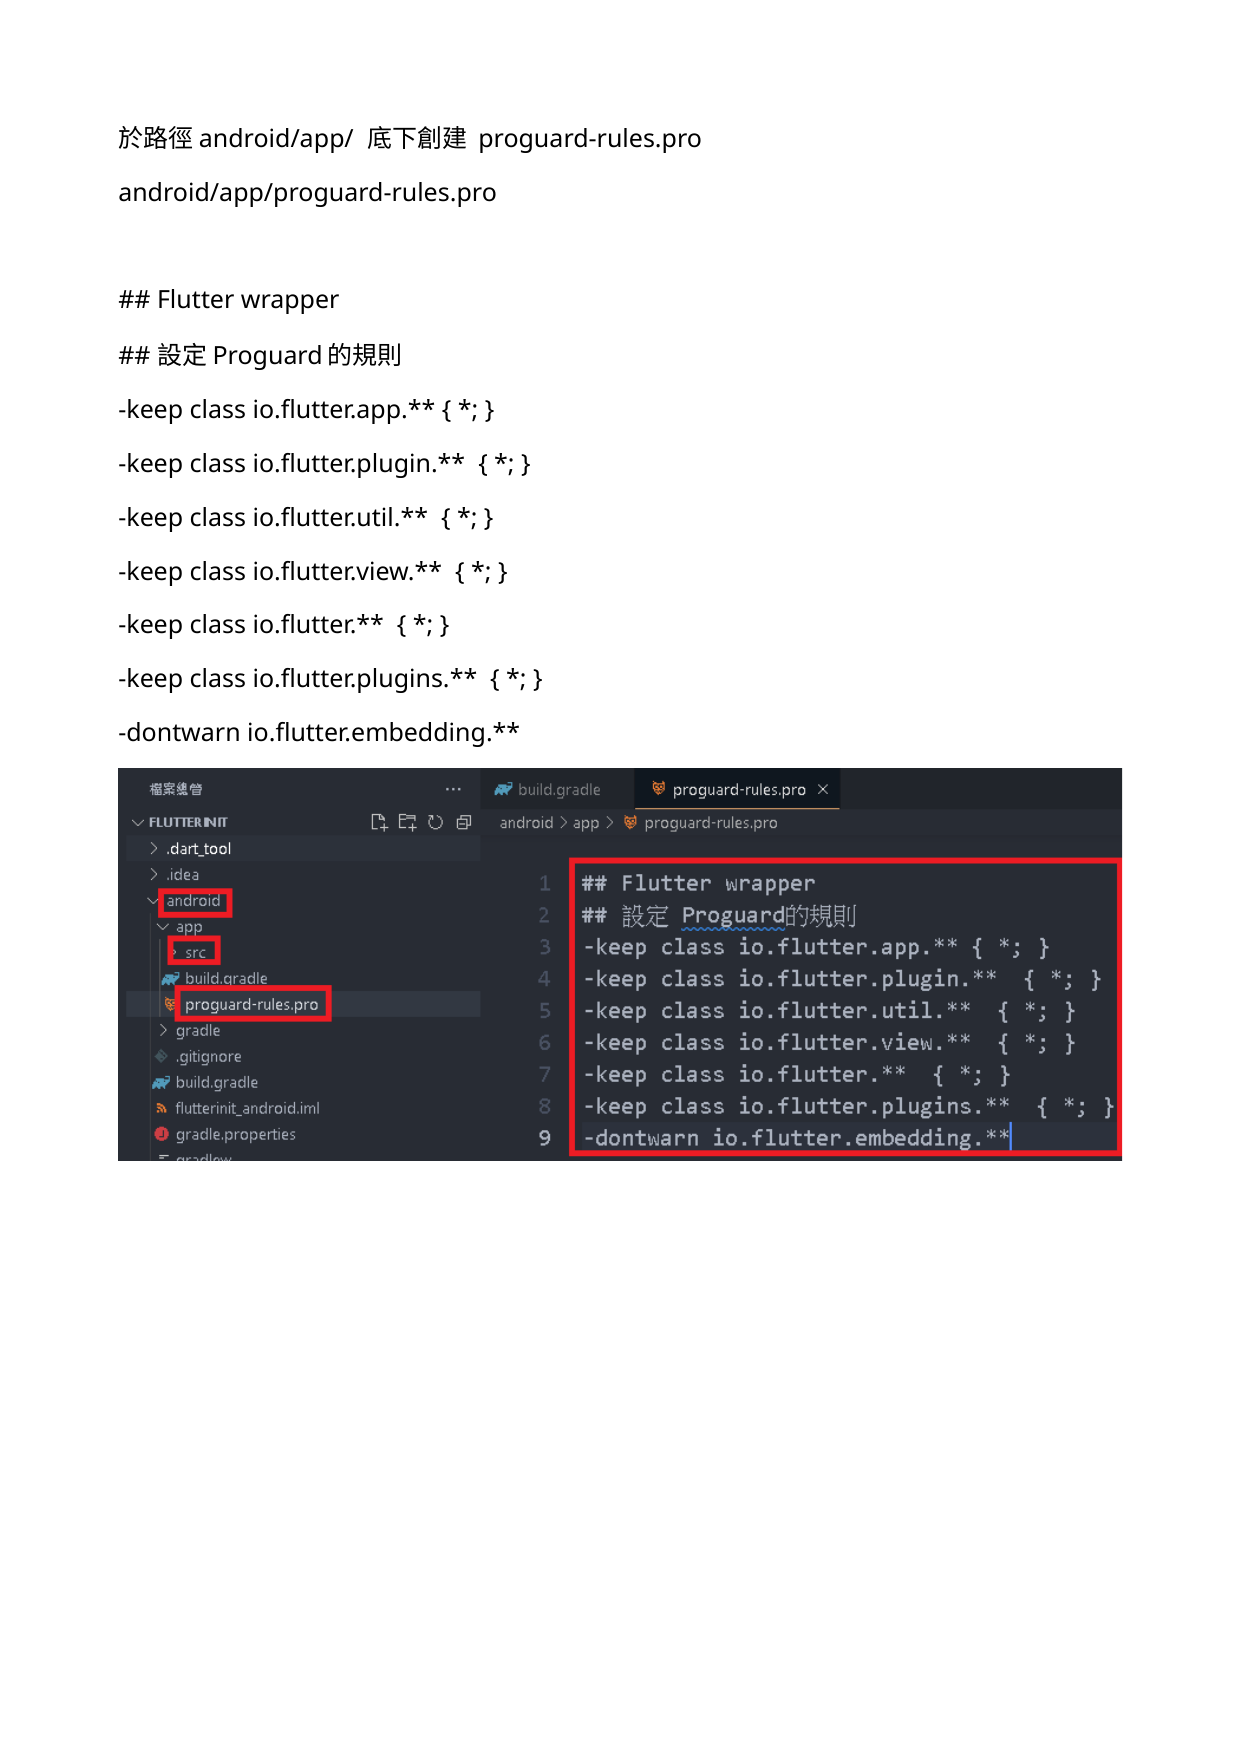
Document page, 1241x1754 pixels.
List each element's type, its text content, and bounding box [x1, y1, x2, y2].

text -keep class io.flutter.view.** { *; } [118, 553, 1122, 587]
text -keep class io.flutter.plugins.** { *; } [118, 661, 1122, 695]
text ## Flutter wrapper [118, 282, 1122, 316]
text -keep class io.flutter.util.** { *; } [118, 499, 1122, 533]
text android/app/proguard-rules.pro [118, 174, 1122, 208]
text -dontwarn io.flutter.embedding.** [118, 714, 1122, 748]
text -keep class io.flutter.plugin.** { *; } [118, 446, 1122, 480]
text -keep class io.flutter.app.** { *; } [118, 392, 1122, 426]
text -keep class io.flutter.** { *; } [118, 607, 1122, 641]
text ## 設定 Proguard的規則 [118, 336, 1122, 372]
picture [118, 768, 1123, 1161]
text 於路徑 android/app/ 底下創建 proguard-rules.pro [118, 118, 1122, 154]
